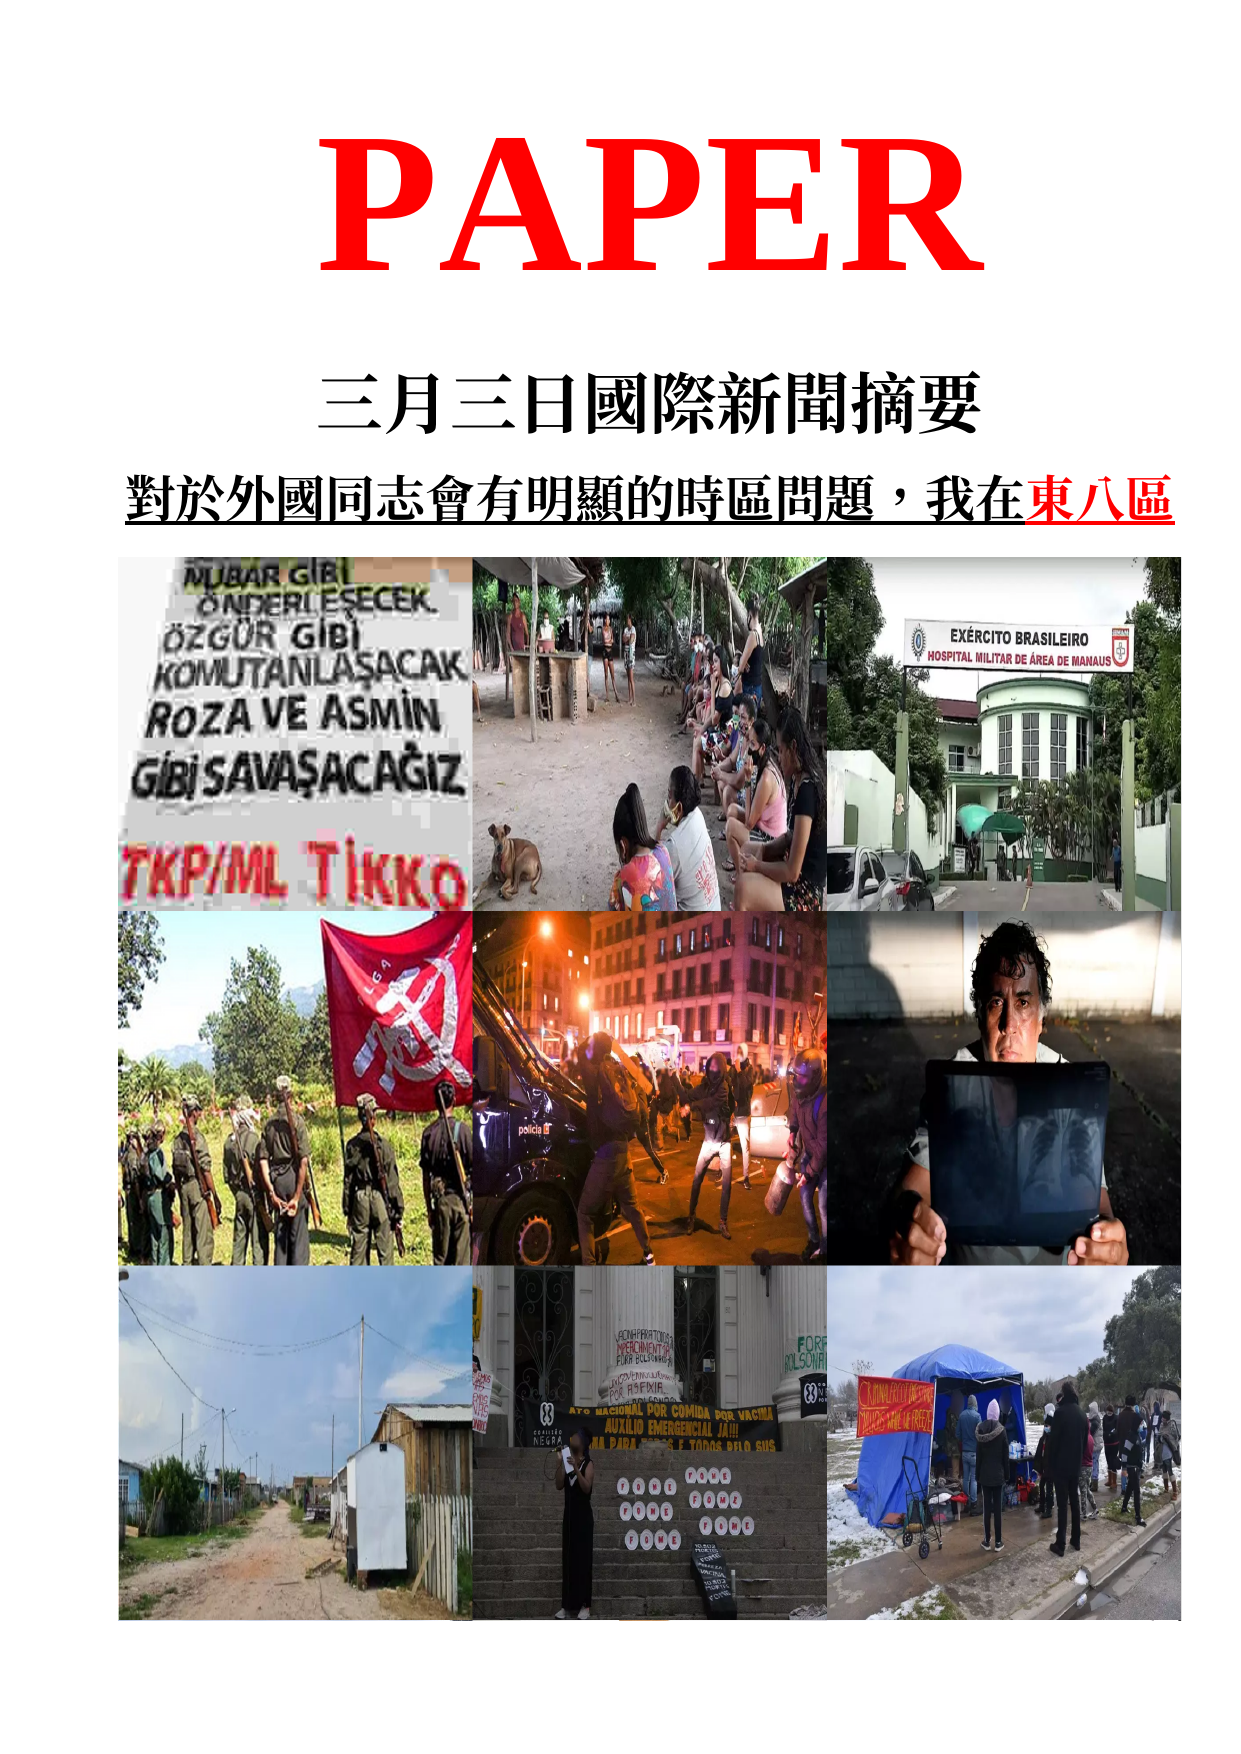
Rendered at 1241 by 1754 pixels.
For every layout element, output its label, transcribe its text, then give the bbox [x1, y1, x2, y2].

subtitle PAPER [118, 84, 1181, 314]
subtitle 三月三日國際新聞摘要 [118, 352, 1181, 447]
picture [118, 557, 1182, 1621]
text 對於外國同志會有明顯的時區問題，我在東八區 [118, 460, 1181, 532]
